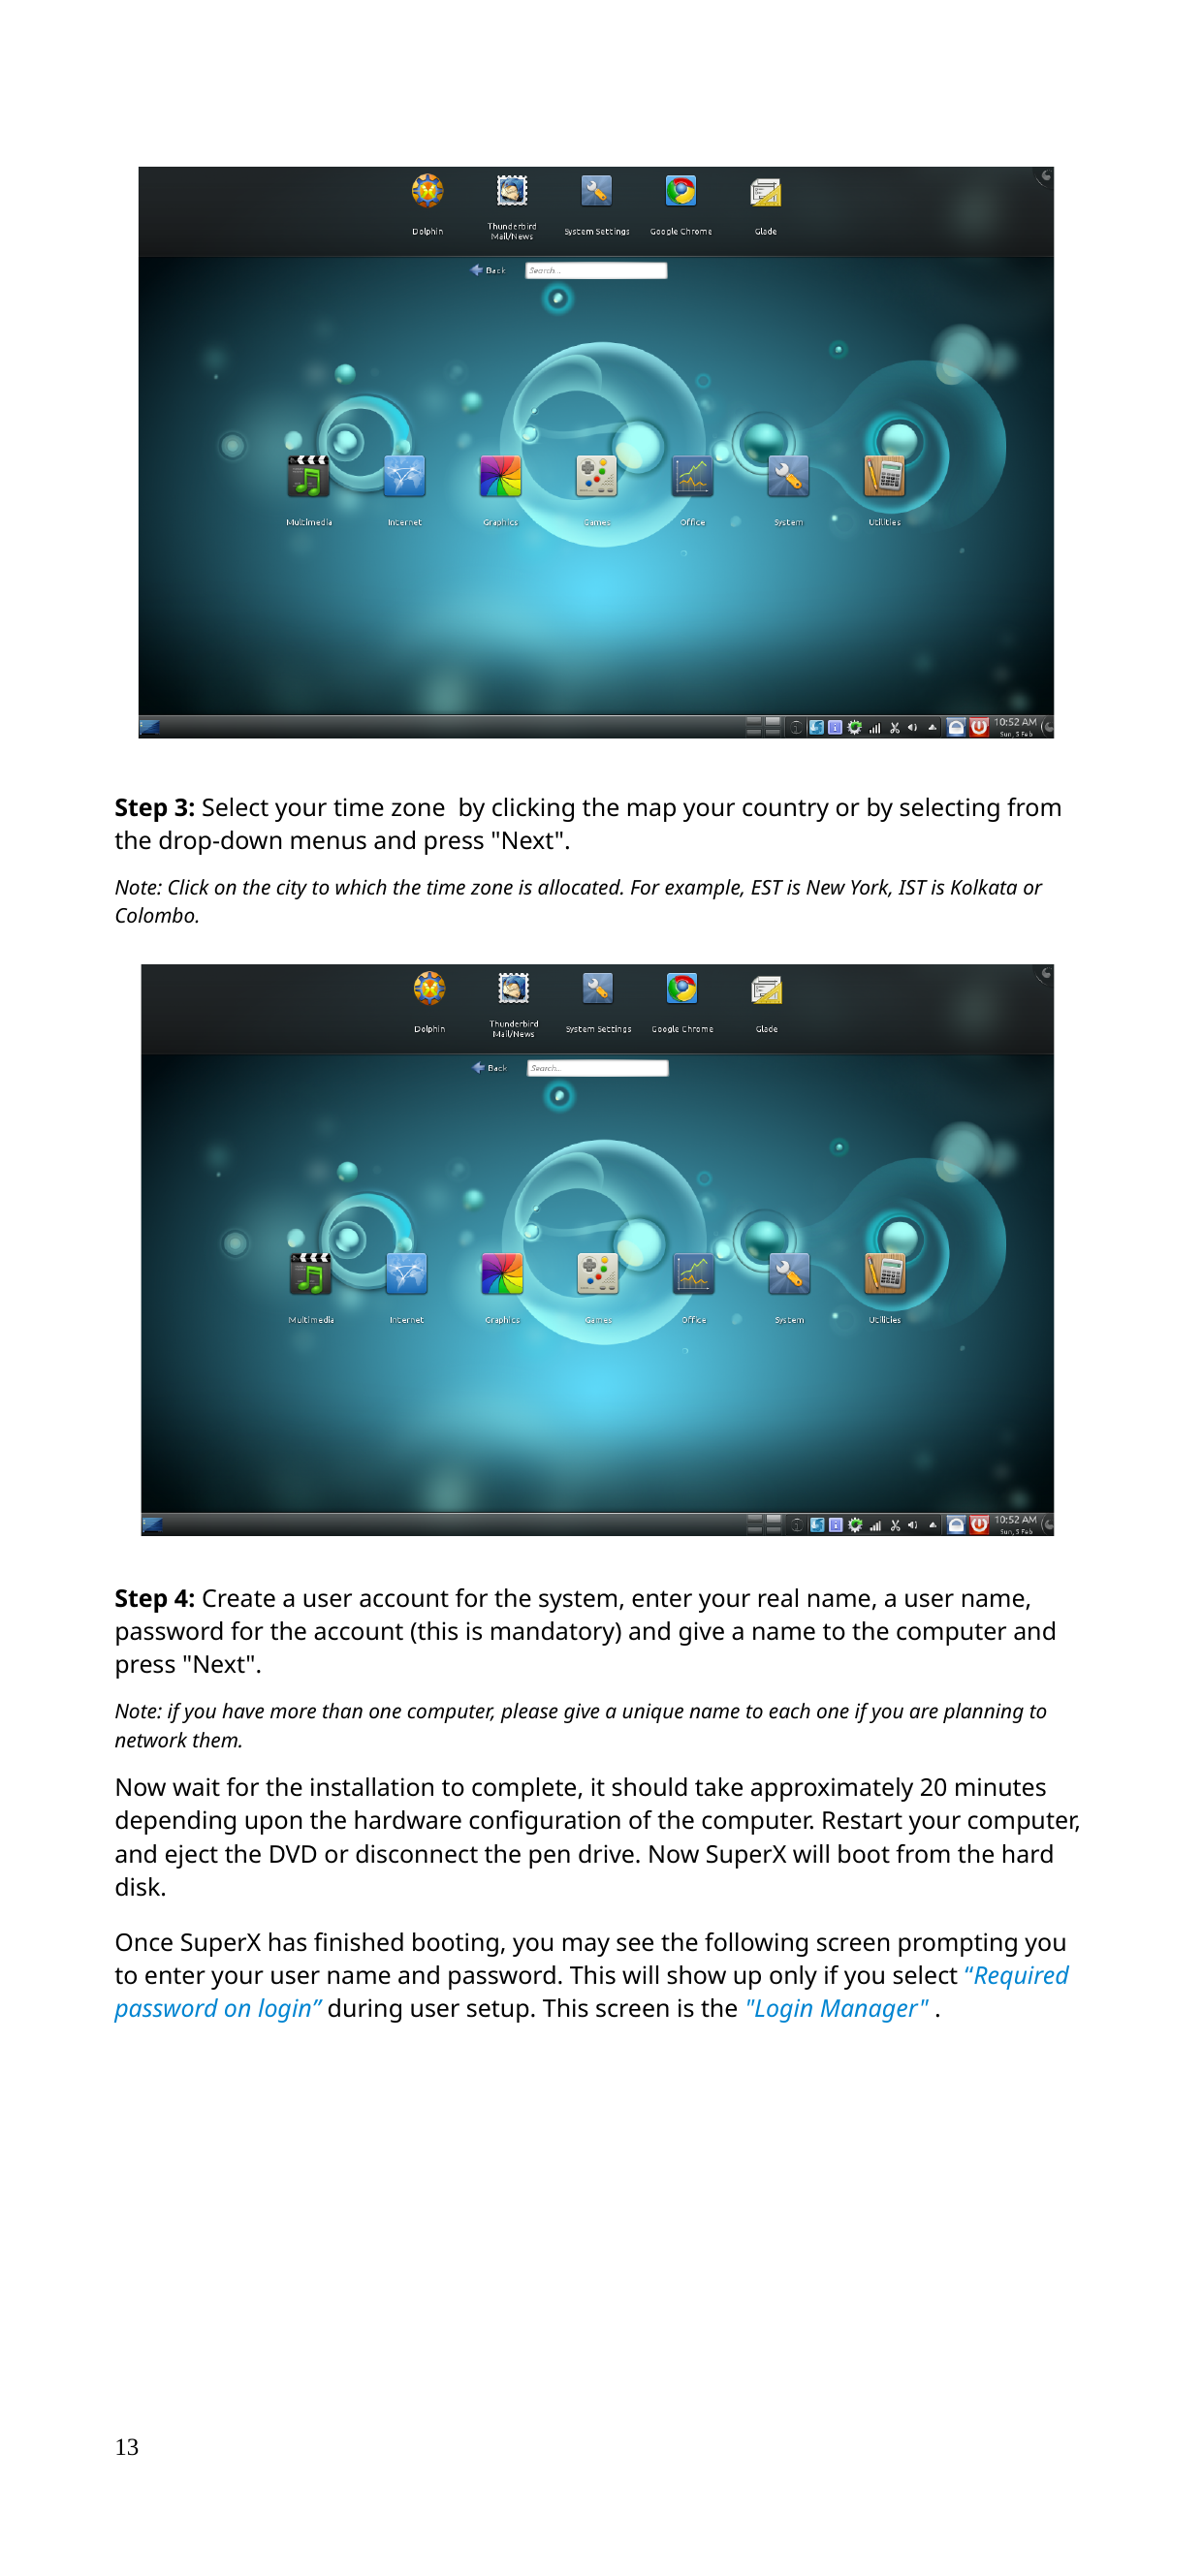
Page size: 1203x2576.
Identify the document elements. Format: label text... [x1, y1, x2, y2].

text Once SuperX has finished booting, you may see the following screen prompting you to enter your user name and password. This will show up only if you select “Required password on login” during user setup. This screen is the "Login Manager" . [114, 1926, 1088, 2025]
picture [138, 167, 1055, 738]
text Note: Click on the city to which the time zone is allocated. For example, EST is New York, IST is Kolkata or Colombo. [114, 874, 1088, 928]
picture [141, 964, 1055, 1536]
text Note: if you have more than one computer, please give a unique name to each one if you are planning to network them. [114, 1697, 1088, 1753]
text Step 4: Create a user account for the system, enter your real name, a user name, password for the account (this is mandatory) and give a name to the computer and press "Next". [114, 1581, 1088, 1680]
text Step 3: Select your time zone by clicking the map your country or by selecting from the drop-down menus and press "Next". [114, 791, 1088, 857]
text Now wait for the installation to complete, it should take approximately 20 minutes depending upon the hardware configuration of the computer. Restart your computer, and eject the DVD or disconnect the pen drive. Now SuperX will boot from the hard disk. [114, 1771, 1088, 1902]
